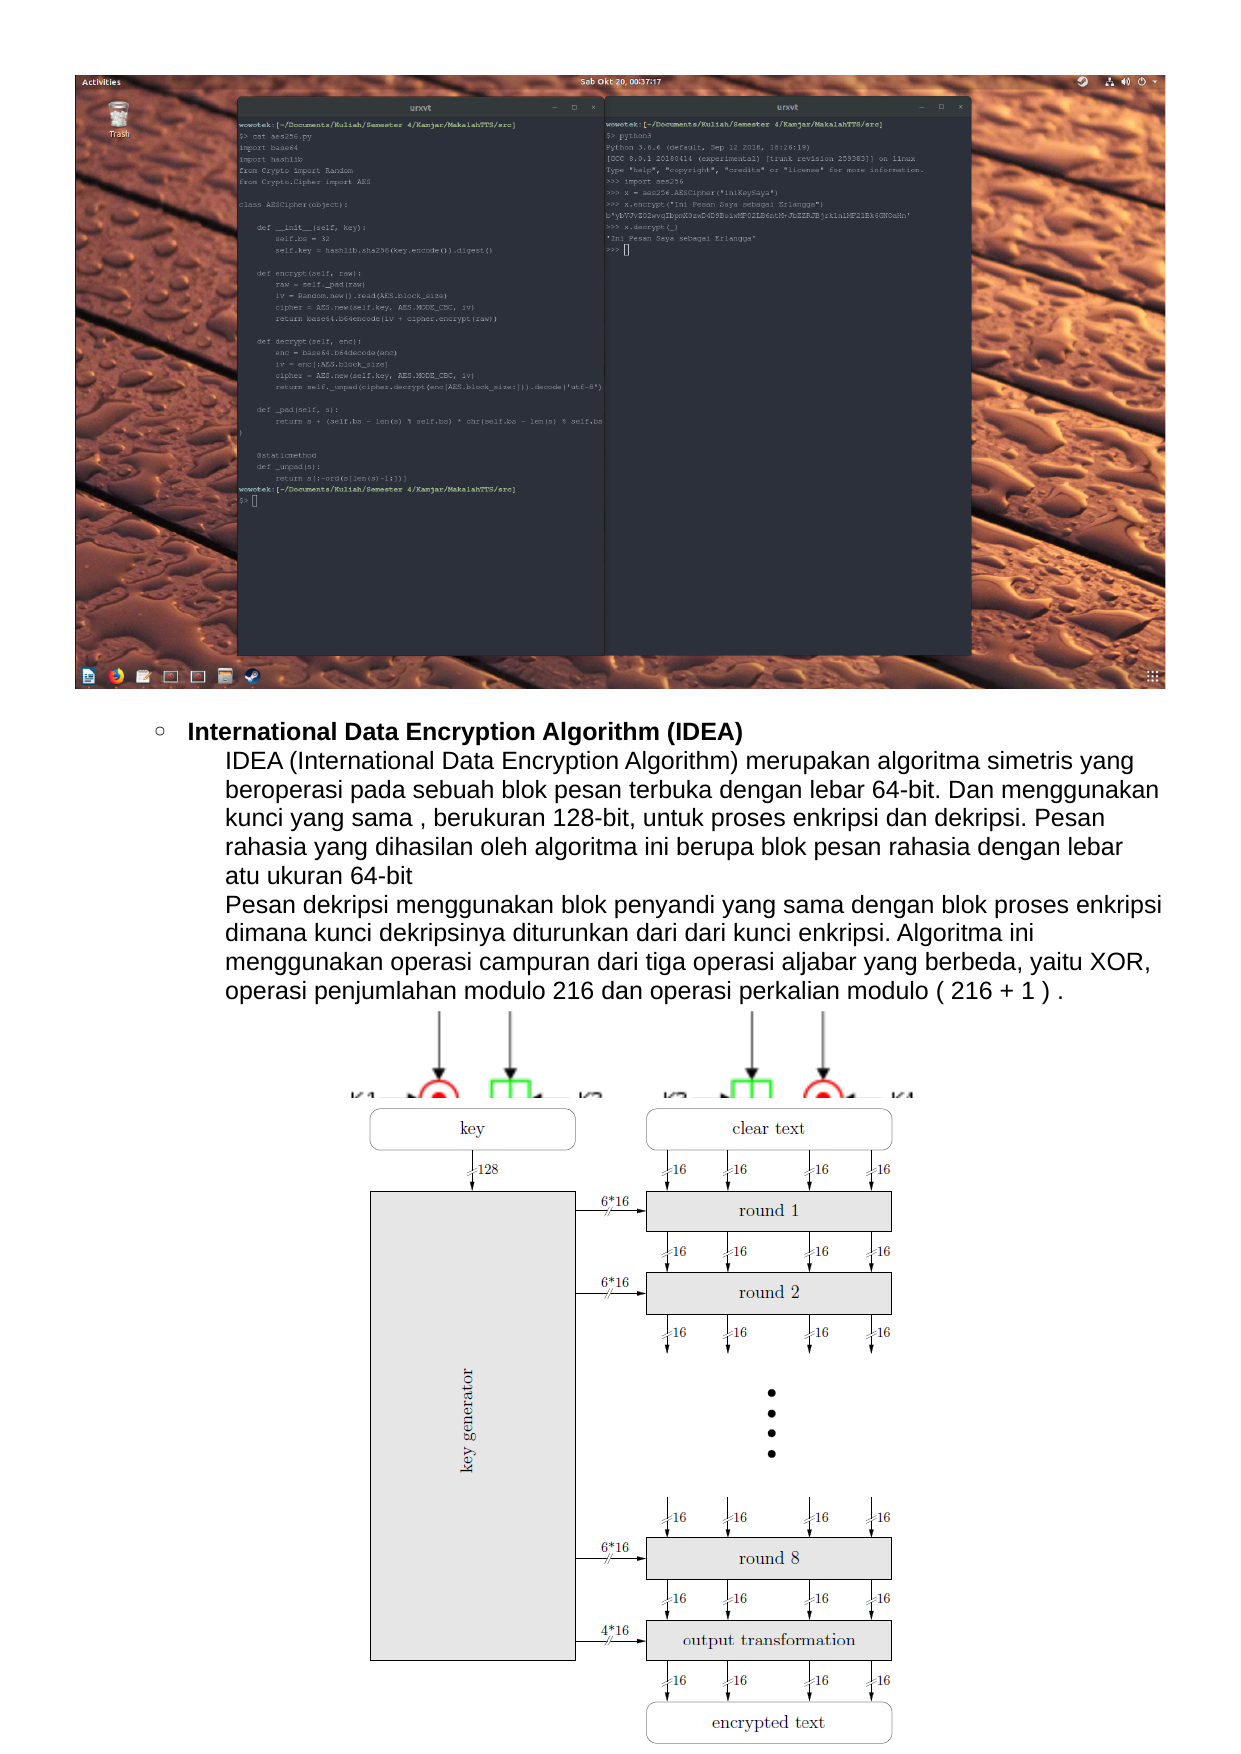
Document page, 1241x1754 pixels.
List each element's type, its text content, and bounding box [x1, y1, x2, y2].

picture [75, 75, 1166, 689]
picture [350, 1011, 914, 1754]
list Pesan dekripsi menggunakan blok penyandi yang sama dengan blok proses enkripsi dimana kunci dekripsinya diturunkan dari dari kunci enkripsi. Algoritma ini menggunakan operasi campuran dari tiga operasi aljabar yang berbeda, yaitu XOR, operasi penjumlahan modulo 216 dan operasi perkalian modulo ( 216 + 1 ) . [187, 890, 1166, 1005]
list IDEA (International Data Encryption Algorithm) merupakan algoritma simetris yang beroperasi pada sebuah blok pesan terbuka dengan lebar 64-bit. Dan menggunakan kunci yang sama , berukuran 128-bit, untuk proses enkripsi dan dekripsi. Pesan rahasia yang dihasilan oleh algoritma ini berupa blok pesan rahasia dengan lebar atu ukuran 64-bit [187, 746, 1166, 890]
list International Data Encryption Algorithm (IDEA) [150, 717, 1166, 746]
